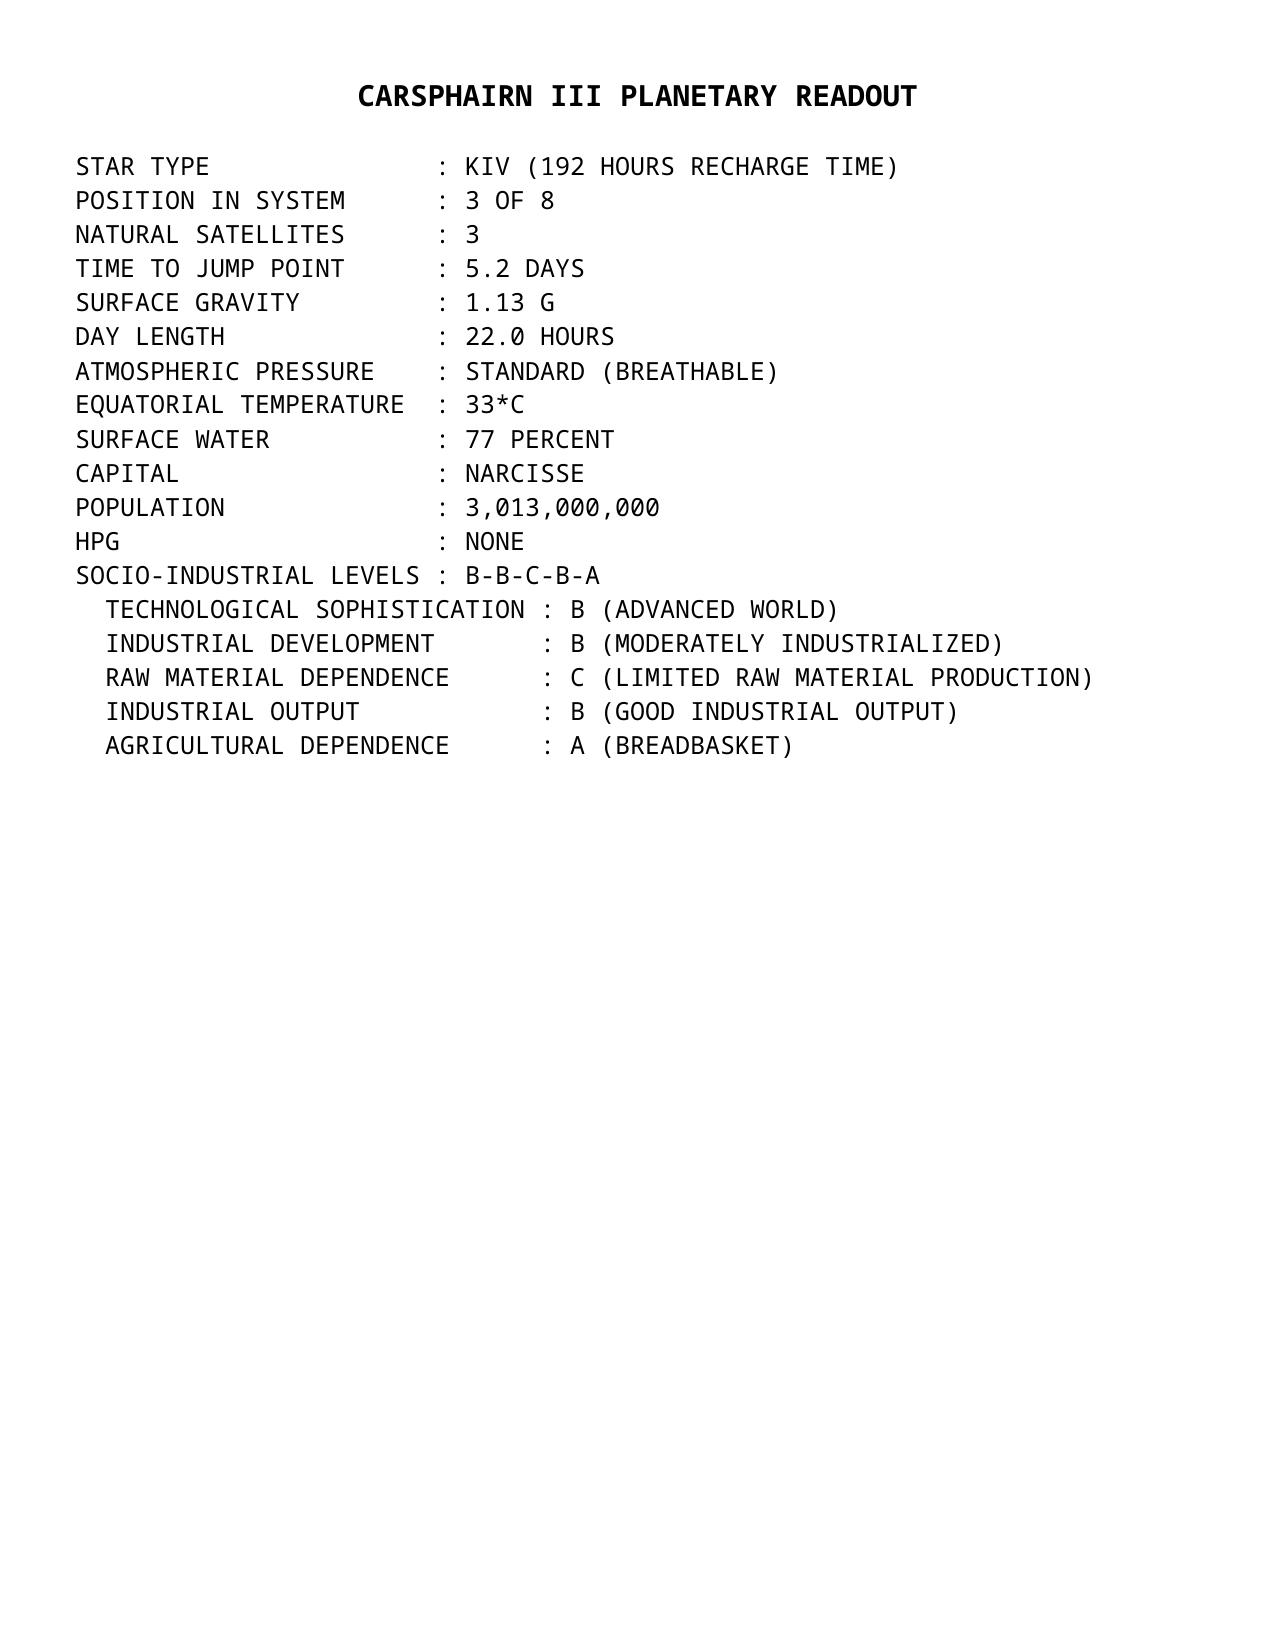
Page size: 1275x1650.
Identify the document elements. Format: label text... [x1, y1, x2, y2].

text CAPITAL : NARCISSE [75, 455, 1200, 489]
text SOCIO-INDUSTRIAL LEVELS : B-B-C-B-A [75, 557, 1200, 592]
text STAR TYPE : KIV (192 HOURS RECHARGE TIME) POSITION IN SYSTEM : 3 OF 8 [75, 149, 1200, 217]
text TECHNOLOGICAL SOPHISTICATION : B (ADVANCED WORLD) [75, 592, 1200, 626]
text INDUSTRIAL DEVELOPMENT : B (MODERATELY INDUSTRIALIZED) [75, 626, 1200, 660]
text SURFACE GRAVITY : 1.13 G [75, 285, 1200, 319]
text EQUATORIAL TEMPERATURE : 33*C [75, 387, 1200, 421]
text AGRICULTURAL DEPENDENCE : A (BREADBASKET) [75, 728, 1200, 762]
text DAY LENGTH : 22.0 HOURS [75, 319, 1200, 353]
text ATMOSPHERIC PRESSURE : STANDARD (BREATHABLE) [75, 353, 1200, 387]
text INDUSTRIAL OUTPUT : B (GOOD INDUSTRIAL OUTPUT) [75, 694, 1200, 728]
text HPG : NONE [75, 523, 1200, 557]
text SURFACE WATER : 77 PERCENT [75, 421, 1200, 455]
text POPULATION : 3,013,000,000 [75, 489, 1200, 523]
text NATURAL SATELLITES : 3 [75, 217, 1200, 251]
text TIME TO JUMP POINT : 5.2 DAYS [75, 251, 1200, 285]
text RAW MATERIAL DEPENDENCE : C (LIMITED RAW MATERIAL PRODUCTION) [75, 660, 1200, 694]
subtitle CARSPHAIRN III PLANETARY READOUT [75, 75, 1200, 115]
